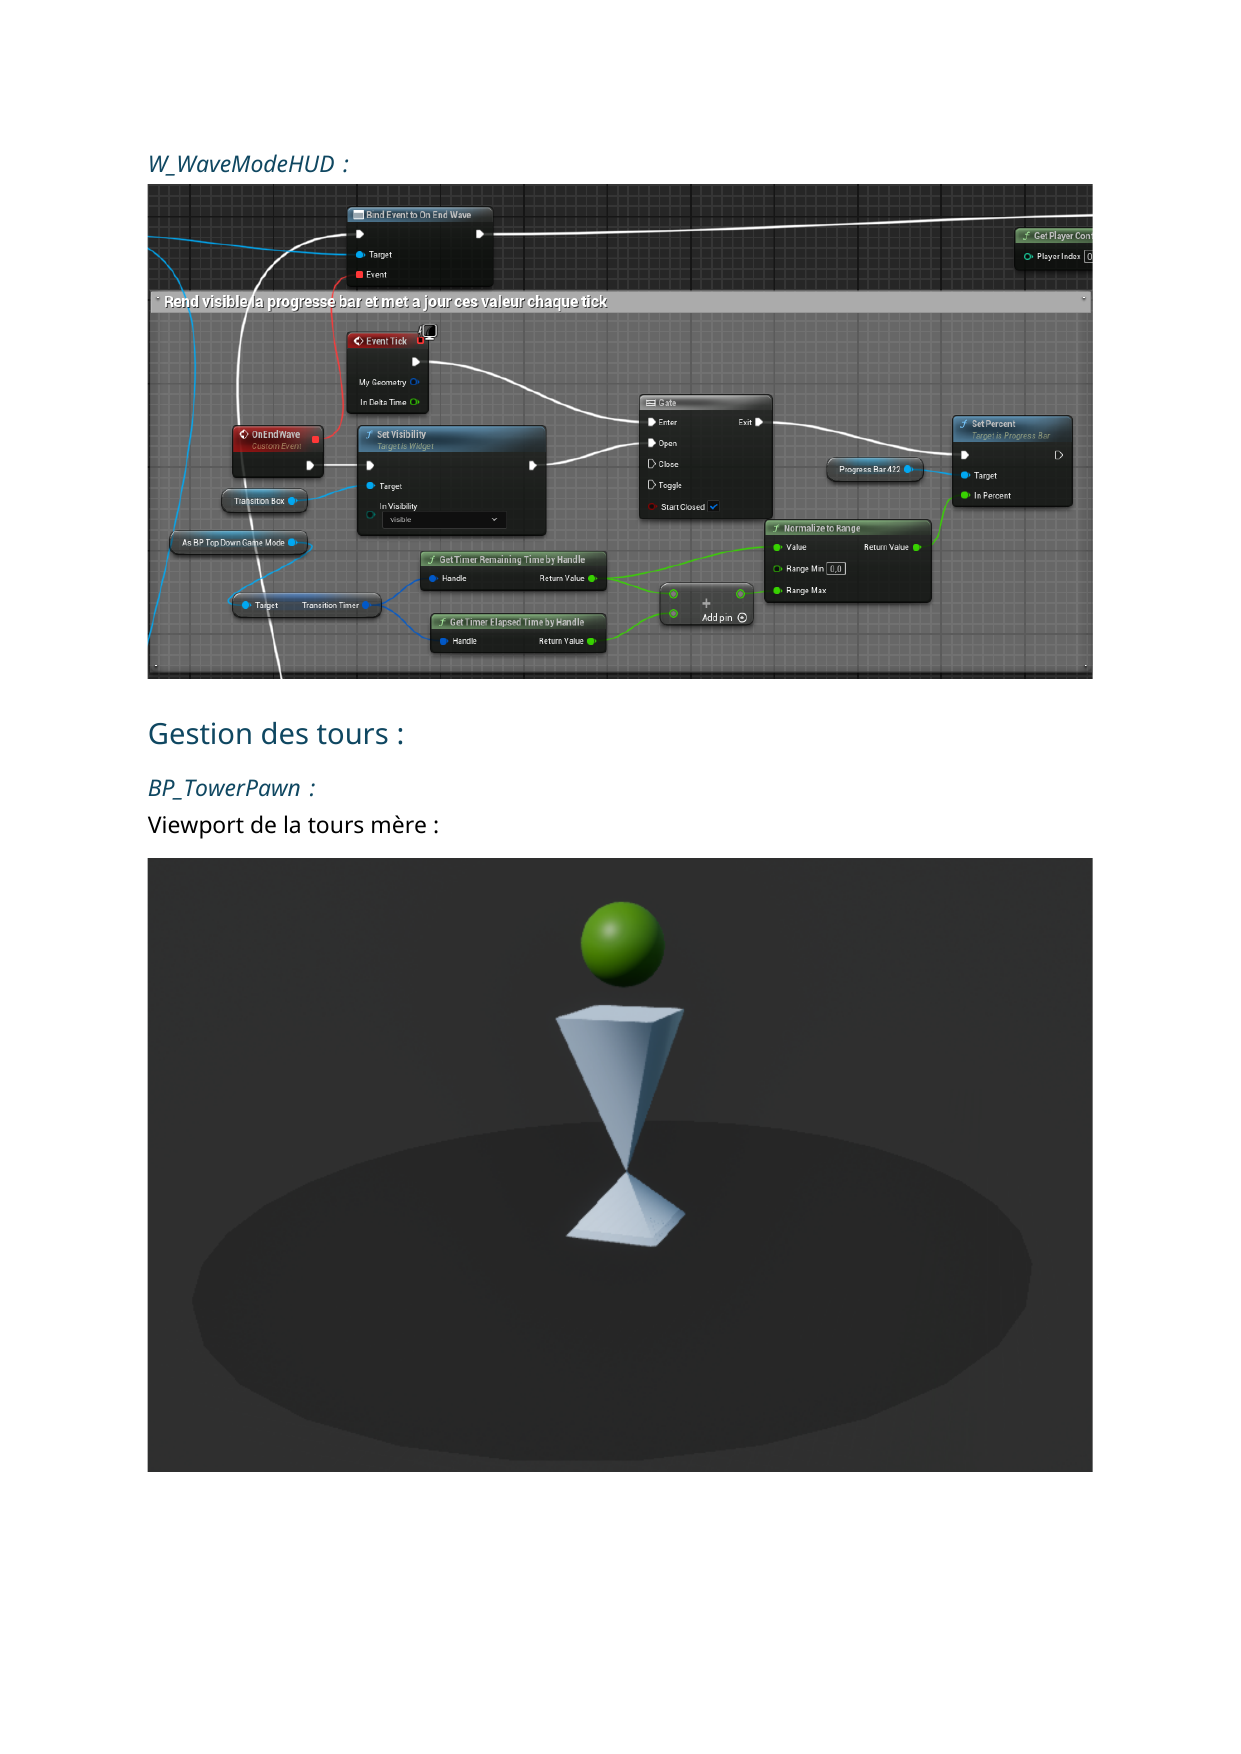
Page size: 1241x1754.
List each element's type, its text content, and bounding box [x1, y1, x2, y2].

text Viewport de la tours mère : [148, 809, 1093, 840]
subtitle W_WaveModeHUD : [148, 148, 1093, 179]
subtitle Gestion des tours : [148, 714, 1093, 753]
subtitle BP_TowerPawn : [148, 772, 1093, 803]
